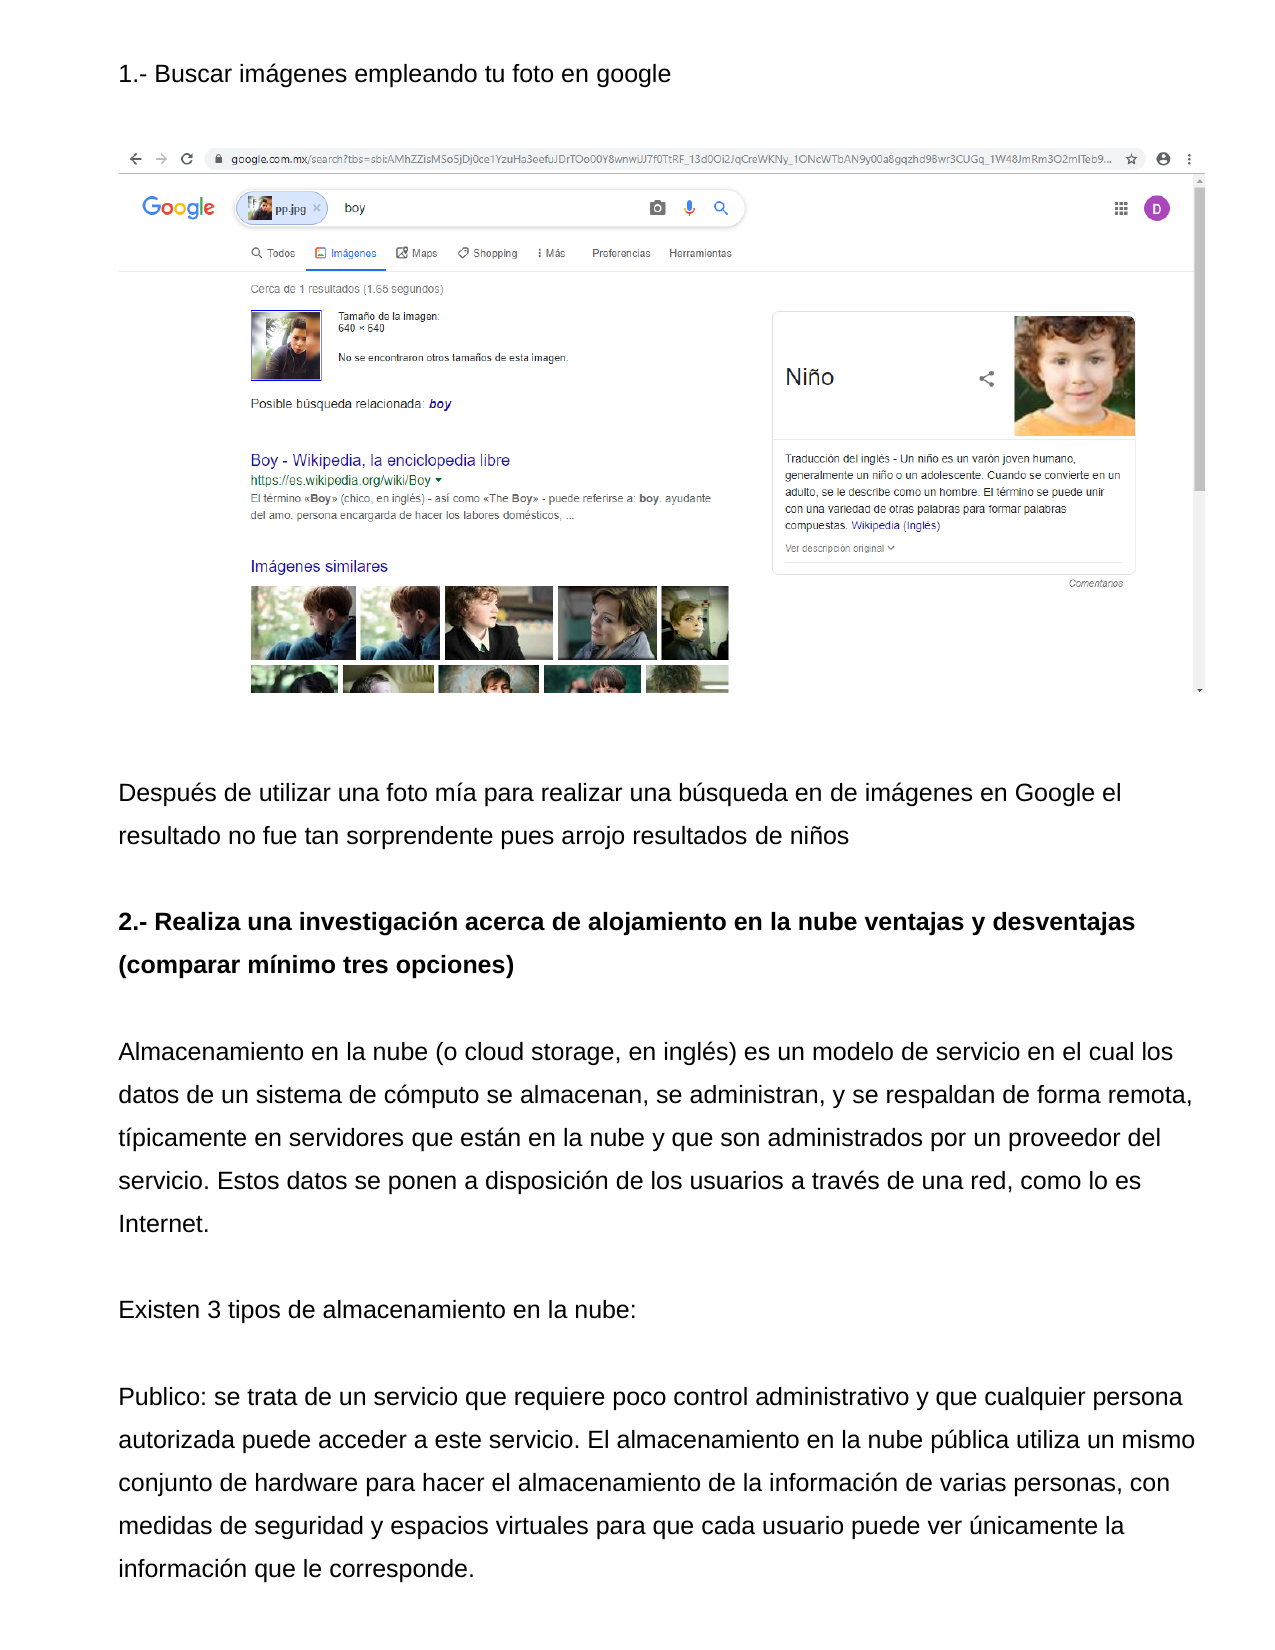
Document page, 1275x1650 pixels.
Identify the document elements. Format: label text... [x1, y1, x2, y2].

text 1.- Buscar imágenes empleando tu foto en google [118, 59, 1205, 88]
text 2.- Realiza una investigación acerca de alojamiento en la nube ventajas y desventajas (comparar mínimo tres opciones) [118, 907, 1205, 979]
text Publico: se trata de un servicio que requiere poco control administrativo y que cualquier persona autorizada puede acceder a este servicio. El almacenamiento en la nube pública utiliza un mismo conjunto de hardware para hacer el almacenamiento de la información de varias personas, con medidas de seguridad y espacios virtuales para que cada usuario puede ver únicamente la información que le corresponde. [118, 1382, 1205, 1583]
text Almacenamiento en la nube (o cloud storage, en inglés) es un modelo de servicio en el cual los datos de un sistema de cómputo se almacenan, se administran, y se respaldan de forma remota, típicamente en servidores que están en la nube y que son administrados por un proveedor del servicio. Estos datos se ponen a disposición de los usuarios a través de una red, como lo es Internet. [118, 1037, 1205, 1238]
text Existen 3 tipos de almacenamiento en la nube: [118, 1295, 1205, 1324]
text Después de utilizar una foto mía para realizar una búsqueda en de imágenes en Google el resultado no fue tan sorprendente pues arrojo resultados de niños [118, 778, 1205, 850]
